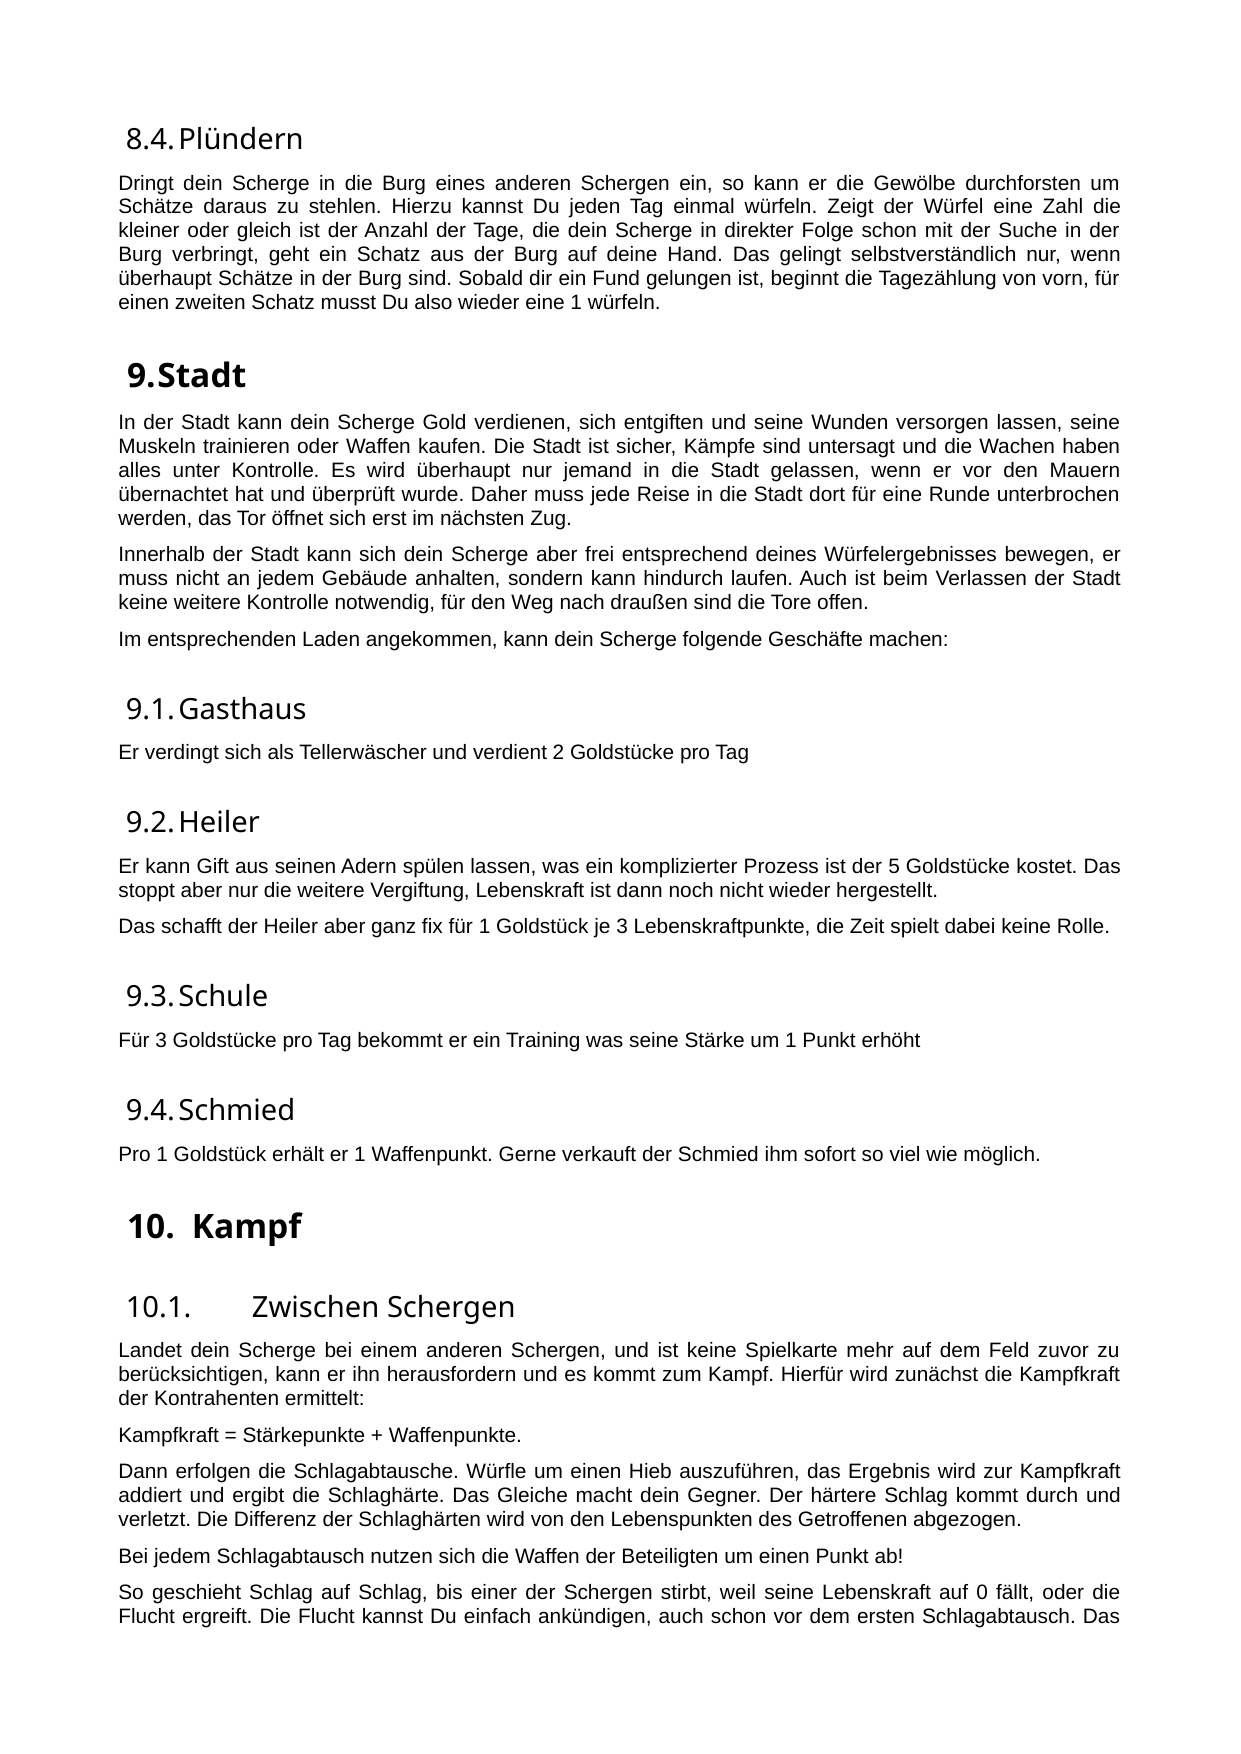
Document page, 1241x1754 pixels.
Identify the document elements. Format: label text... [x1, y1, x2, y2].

subtitle Heiler [118, 802, 1122, 841]
subtitle Plündern [118, 118, 1122, 158]
text Dann erfolgen die Schlagabtausche. Würfle um einen Hieb auszuführen, das Ergebnis wird zur Kampfkraft addiert und ergibt die Schlaghärte. Das Gleiche macht dein Gegner. Der härtere Schlag kommt durch und verletzt. Die Differenz der Schlaghärten wird von den Lebenspunkten des Getroffenen abgezogen. [118, 1459, 1122, 1531]
text Landet dein Scherge bei einem anderen Schergen, und ist keine Spielkarte mehr auf dem Feld zuvor zu berücksichtigen, kann er ihn herausfordern und es kommt zum Kampf. Hierfür wird zunächst die Kampfkraft der Kontrahenten ermittelt: [118, 1338, 1122, 1410]
subtitle Gasthaus [118, 688, 1122, 728]
text Pro 1 Goldstück erhält er 1 Waffenpunkt. Gerne verkauft der Schmied ihm sofort so viel wie möglich. [118, 1141, 1122, 1165]
subtitle Stadt [118, 352, 1122, 397]
text Im entsprechenden Laden angekommen, kann dein Scherge folgende Geschäfte machen: [118, 626, 1122, 650]
subtitle Schule [118, 976, 1122, 1015]
text So geschieht Schlag auf Schlag, bis einer der Schergen stirbt, weil seine Lebenskraft auf 0 fällt, oder die Flucht ergreift. Die Flucht kannst Du einfach ankündigen, auch schon vor dem ersten Schlagabtausch. Das [118, 1580, 1122, 1628]
text Er verdingt sich als Tellerwäscher und verdient 2 Goldstücke pro Tag [118, 740, 1122, 764]
text Dringt dein Scherge in die Burg eines anderen Schergen ein, so kann er die Gewölbe durchforsten um Schätze daraus zu stehlen. Hierzu kannst Du jeden Tag einmal würfeln. Zeigt der Würfel eine Zahl die kleiner oder gleich ist der Anzahl der Tage, die dein Scherge in direkter Folge schon mit der Suche in der Burg verbringt, geht ein Schatz aus der Burg auf deine Hand. Das gelingt selbstverständlich nur, wenn überhaupt Schätze in der Burg sind. Sobald dir ein Fund gelungen ist, beginnt die Tagezählung von vorn, für einen zweiten Schatz musst Du also wieder eine 1 würfeln. [118, 170, 1122, 314]
text Kampfkraft = Stärkepunkte + Waffenpunkte. [118, 1423, 1122, 1447]
text In der Stadt kann dein Scherge Gold verdienen, sich entgiften und seine Wunden versorgen lassen, seine Muskeln trainieren oder Waffen kaufen. Die Stadt ist sicher, Kämpfe sind untersagt und die Wachen haben alles unter Kontrolle. Es wird überhaupt nur jemand in die Stadt gelassen, wenn er vor den Mauern übernachtet hat und überprüft wurde. Daher muss jede Reise in die Stadt dort für eine Runde unterbrochen werden, das Tor öffnet sich erst im nächsten Zug. [118, 410, 1122, 529]
text Das schafft der Heiler aber ganz fix für 1 Goldstück je 3 Lebenskraftpunkte, die Zeit spielt dabei keine Rolle. [118, 914, 1122, 938]
text Er kann Gift aus seinen Adern spülen lassen, was ein komplizierter Prozess ist der 5 Goldstücke kostet. Das stoppt aber nur die weitere Vergiftung, Lebenskraft ist dann noch nicht wieder hergestellt. [118, 854, 1122, 902]
subtitle Kampf [118, 1203, 1122, 1249]
text Für 3 Goldstücke pro Tag bekommt er ein Training was seine Stärke um 1 Punkt erhöht [118, 1028, 1122, 1052]
subtitle Schmied [118, 1089, 1122, 1129]
subtitle Zwischen Schergen [118, 1286, 1122, 1326]
text Bei jedem Schlagabtausch nutzen sich die Waffen der Beteiligten um einen Punkt ab! [118, 1543, 1122, 1567]
text Innerhalb der Stadt kann sich dein Scherge aber frei entsprechend deines Würfelergebnisses bewegen, er muss nicht an jedem Gebäude anhalten, sondern kann hindurch laufen. Auch ist beim Verlassen der Stadt keine weitere Kontrolle notwendig, für den Weg nach draußen sind die Tore offen. [118, 542, 1122, 614]
